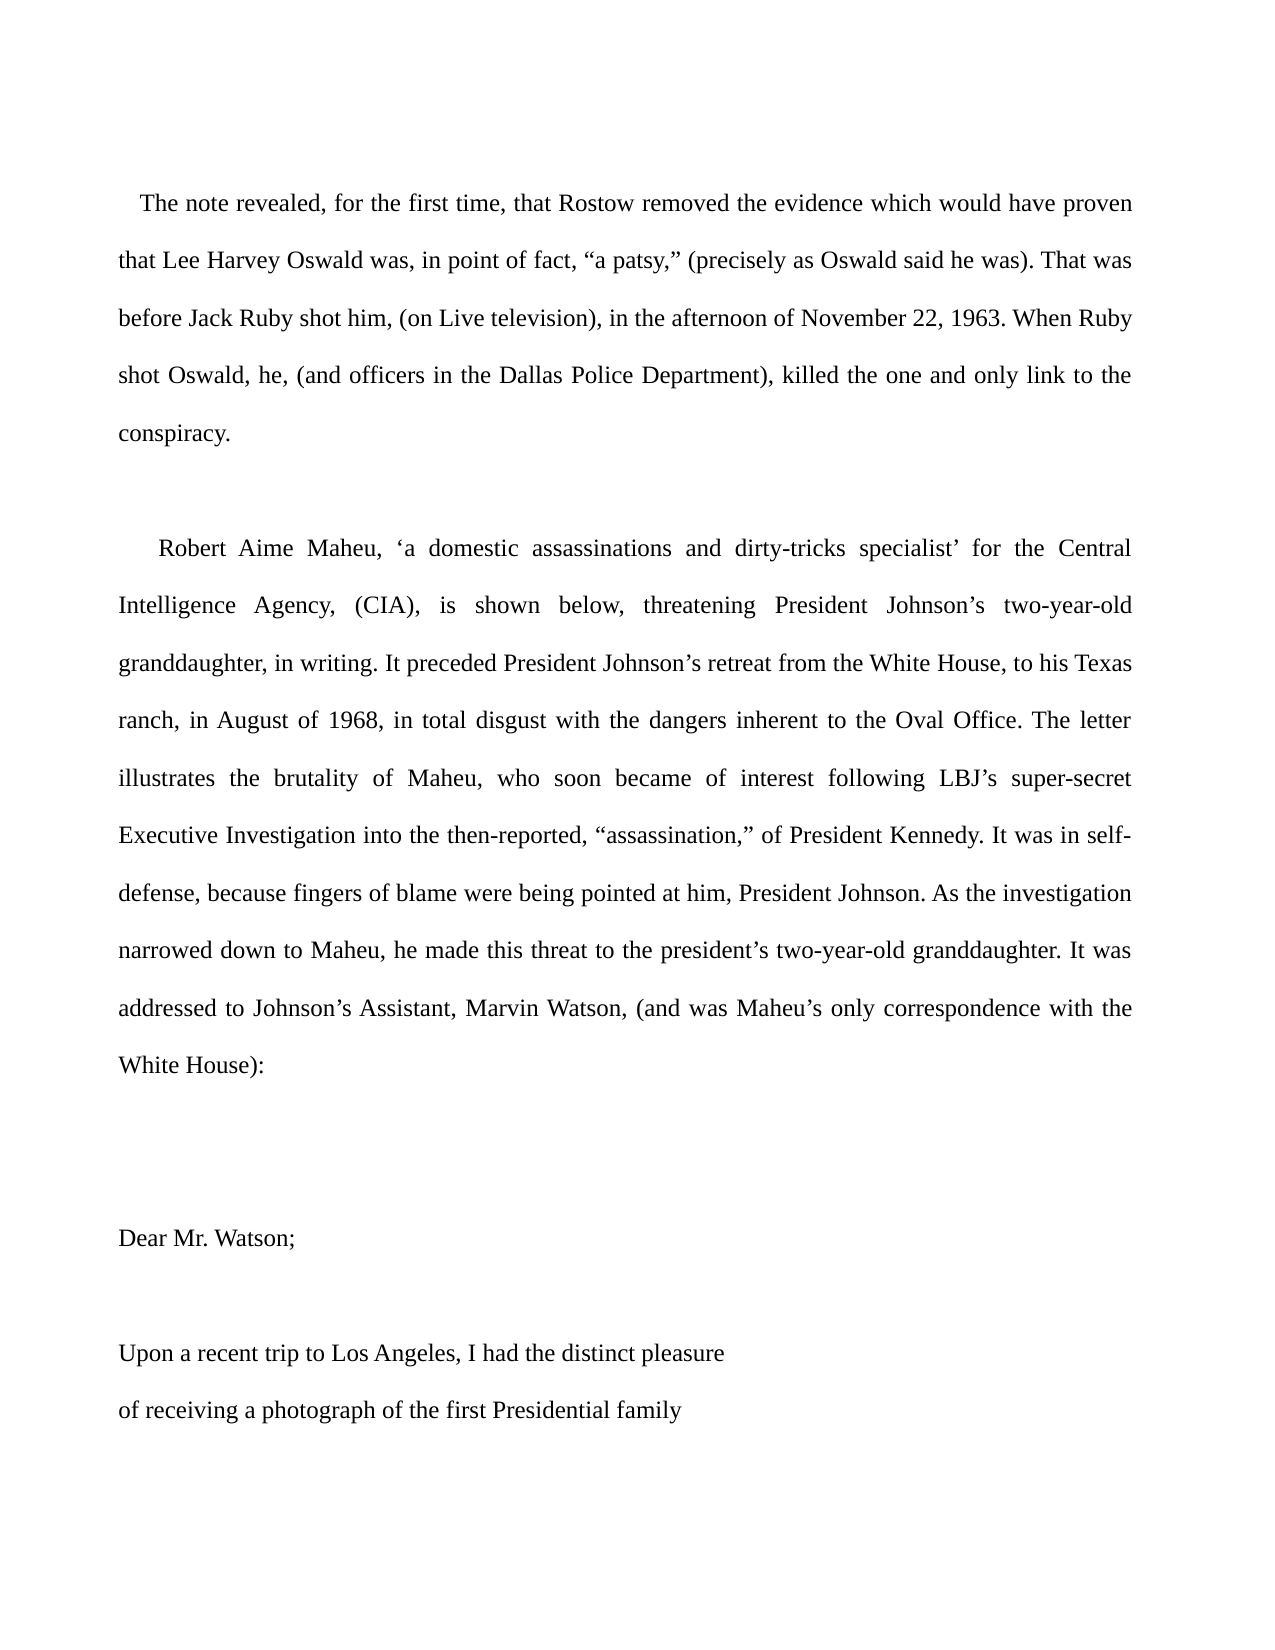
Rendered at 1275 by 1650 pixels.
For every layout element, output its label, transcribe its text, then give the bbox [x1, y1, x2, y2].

text Robert Aime Maheu, ‘a domestic assassinations and dirty-tricks specialist’ for the Central Intelligence Agency, (CIA), is shown below, threatening President Johnson’s two-year-old granddaughter, in writing. It preceded President Johnson’s retreat from the White House, to his Texas ranch, in August of 1968, in total disgust with the dangers inherent to the Oval Office. The letter illustrates the brutality of Maheu, who soon became of interest following LBJ’s super-secret Executive Investigation into the then-reported, “assassination,” of President Kennedy. It was in self-defense, because fingers of blame were being pointed at him, President Johnson. As the investigation narrowed down to Maheu, he made this threat to the president’s two-year-old granddaughter. It was addressed to Johnson’s Assistant, Marvin Watson, (and was Maheu’s only correspondence with the White House): [118, 533, 1133, 1079]
text of receiving a photograph of the first Presidential family [118, 1395, 1133, 1424]
text Upon a recent trip to Los Angeles, I had the distinct pleasure [118, 1338, 1133, 1367]
text The note revealed, for the first time, that Rostow removed the evidence which would have proven that Lee Harvey Oswald was, in point of fact, “a patsy,” (precisely as Oswald said he was). That was before Jack Ruby shot him, (on Live television), in the afternoon of November 22, 1963. When Ruby shot Oswald, he, (and officers in the Dallas Police Department), killed the one and only link to the conspiracy. [118, 188, 1133, 447]
text Dear Mr. Watson; [118, 1223, 1133, 1252]
